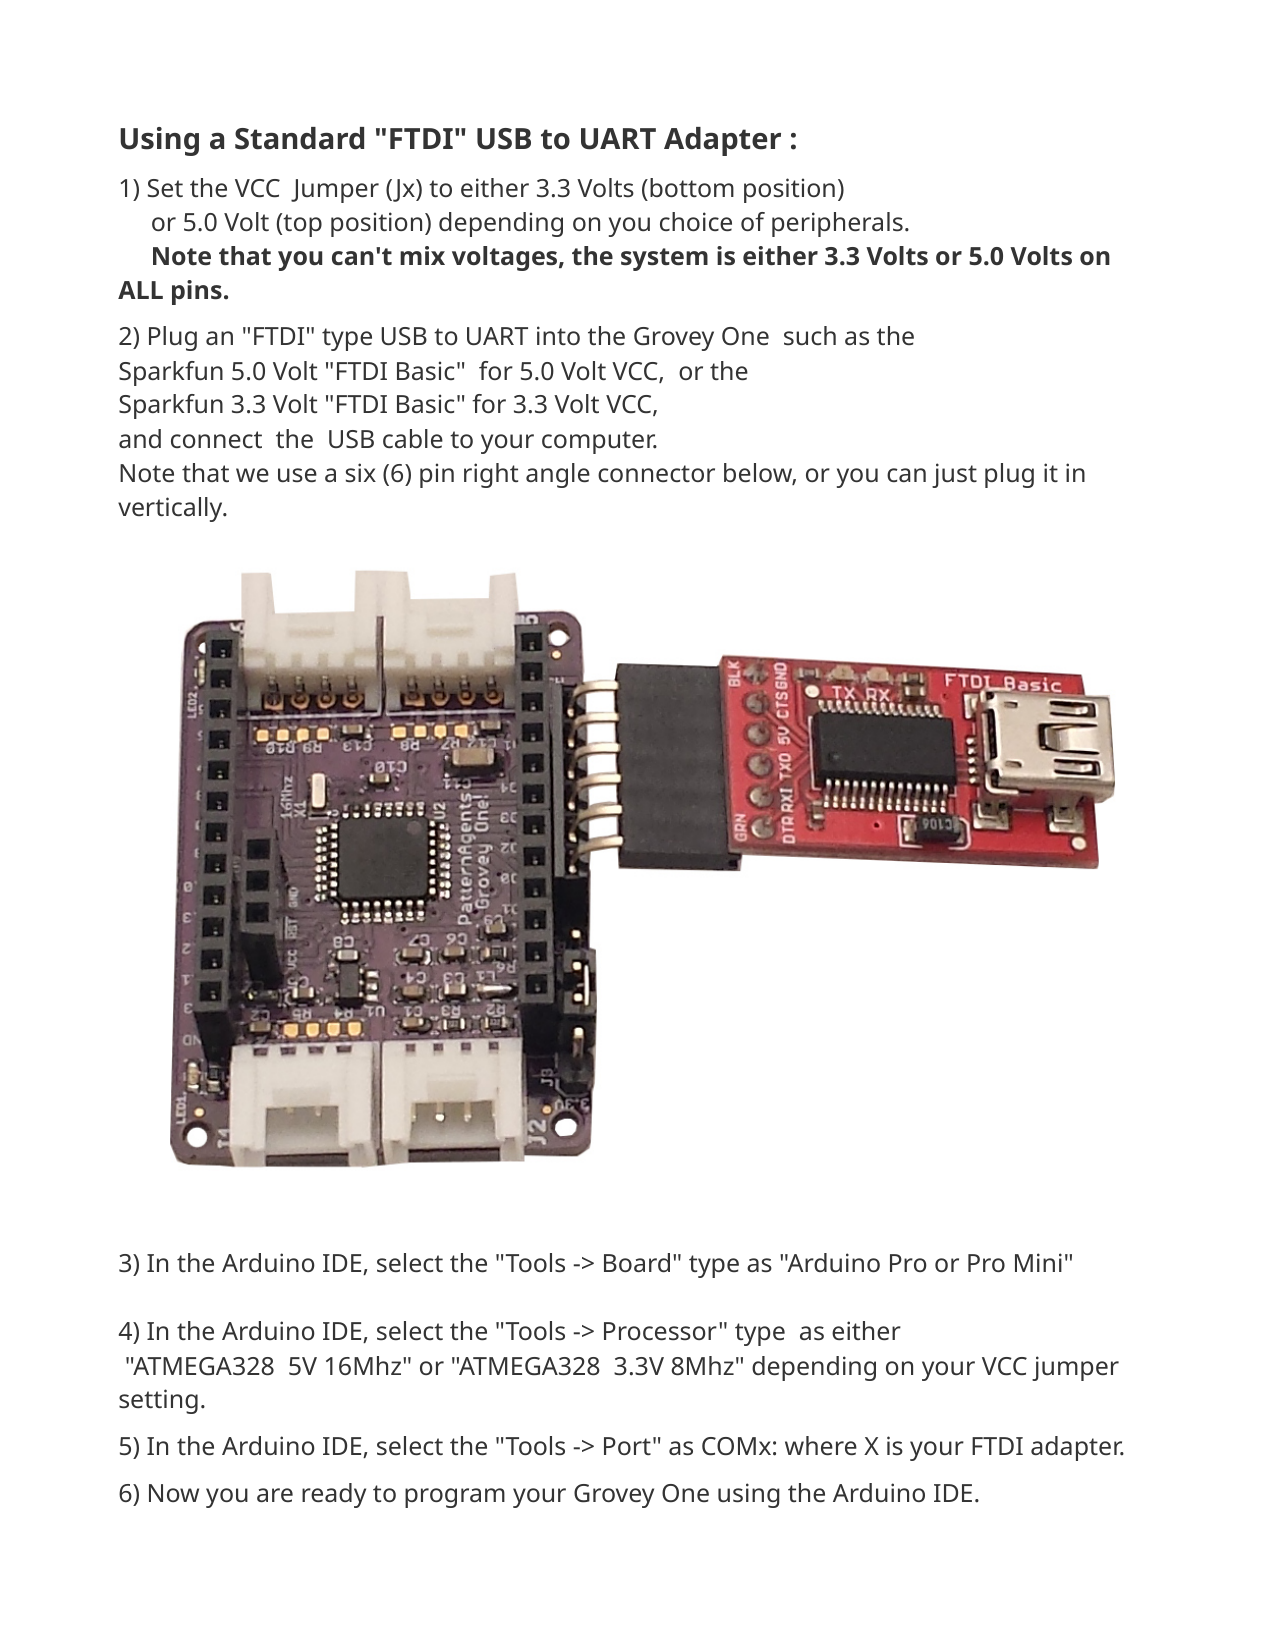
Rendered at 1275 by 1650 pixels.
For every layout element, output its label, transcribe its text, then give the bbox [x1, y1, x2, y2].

text 3) In the Arduino IDE, select the "Tools -> Board" type as "Arduino Pro or Pro Mini" 4) In the Arduino IDE, select the "Tools -> Processor" type as either "ATMEGA328 5V 16Mhz" or "ATMEGA328 3.3V 8Mhz" depending on your VCC jumper setting. [118, 1246, 1157, 1416]
text 5) In the Arduino IDE, select the "Tools -> Port" as COMx: where X is your FTDI adapter. [118, 1429, 1157, 1463]
picture [105, 536, 1170, 1191]
text Using a Standard "FTDI" USB to UART Adapter : [118, 118, 1157, 158]
text 6) Now you are ready to program your Grovey One using the Arduino IDE. [118, 1475, 1157, 1509]
text 1) Set the VCC Jumper (Jx) to either 3.3 Volts (bottom position) or 5.0 Volt (top position) depending on you choice of peripherals. Note that you can't mix voltages, the system is either 3.3 Volts or 5.0 Volts on ALL pins. [118, 170, 1157, 307]
text 2) Plug an "FTDI" type USB to UART into the Grovey One such as the Sparkfun 5.0 Volt "FTDI Basic" for 5.0 Volt VCC, or the Sparkfun 3.3 Volt "FTDI Basic" for 3.3 Volt VCC, and connect the USB cable to your computer. Note that we use a six (6) pin right angle connector below, or you can just plug it in vertically. [118, 319, 1157, 523]
